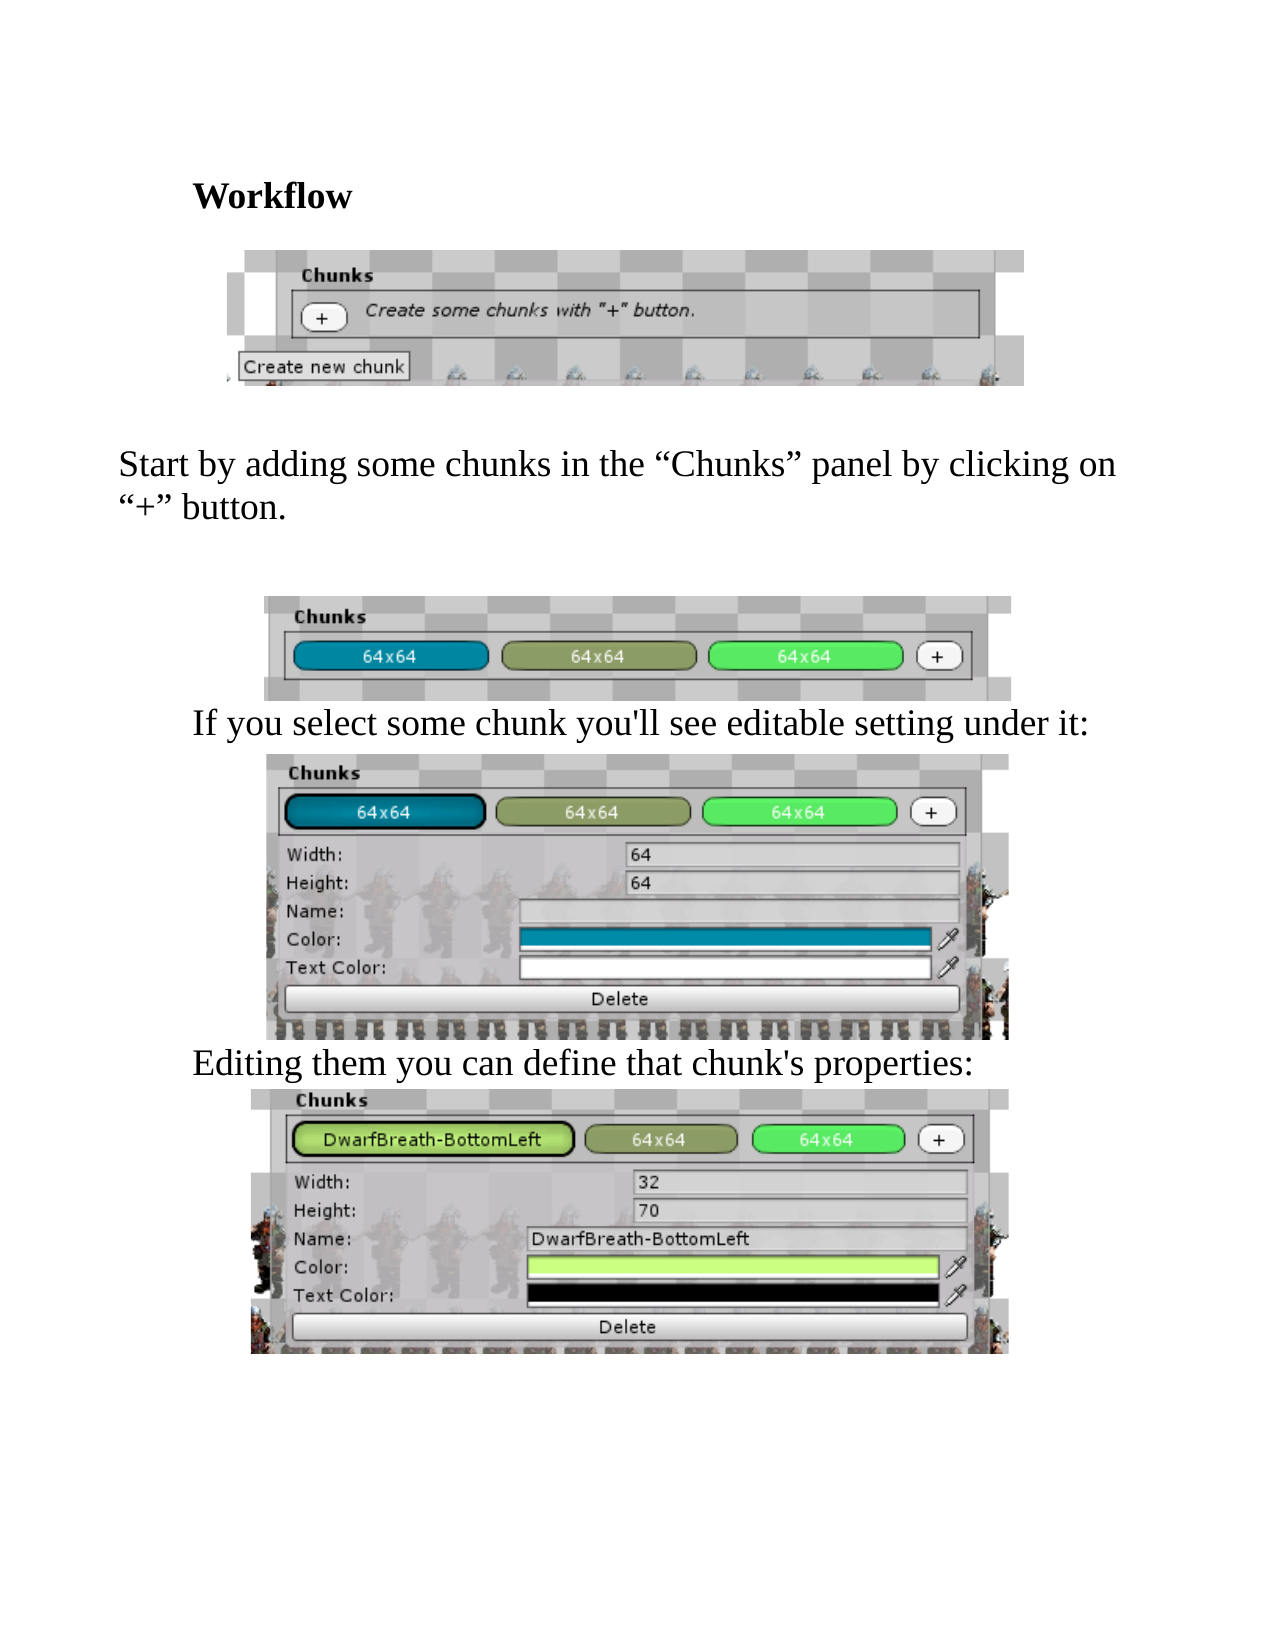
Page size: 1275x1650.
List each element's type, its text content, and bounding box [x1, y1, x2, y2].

text Start by adding some chunks in the “Chunks” panel by clicking on “+” button. [118, 442, 1157, 528]
picture [226, 250, 1024, 386]
picture [250, 1089, 1009, 1354]
text Workflow [118, 174, 1157, 217]
picture [264, 596, 1012, 701]
text If you select some chunk you'll see editable setting under it: [118, 596, 1157, 744]
picture [266, 754, 1009, 1040]
text Editing them you can define that chunk's properties: [118, 756, 1157, 1083]
